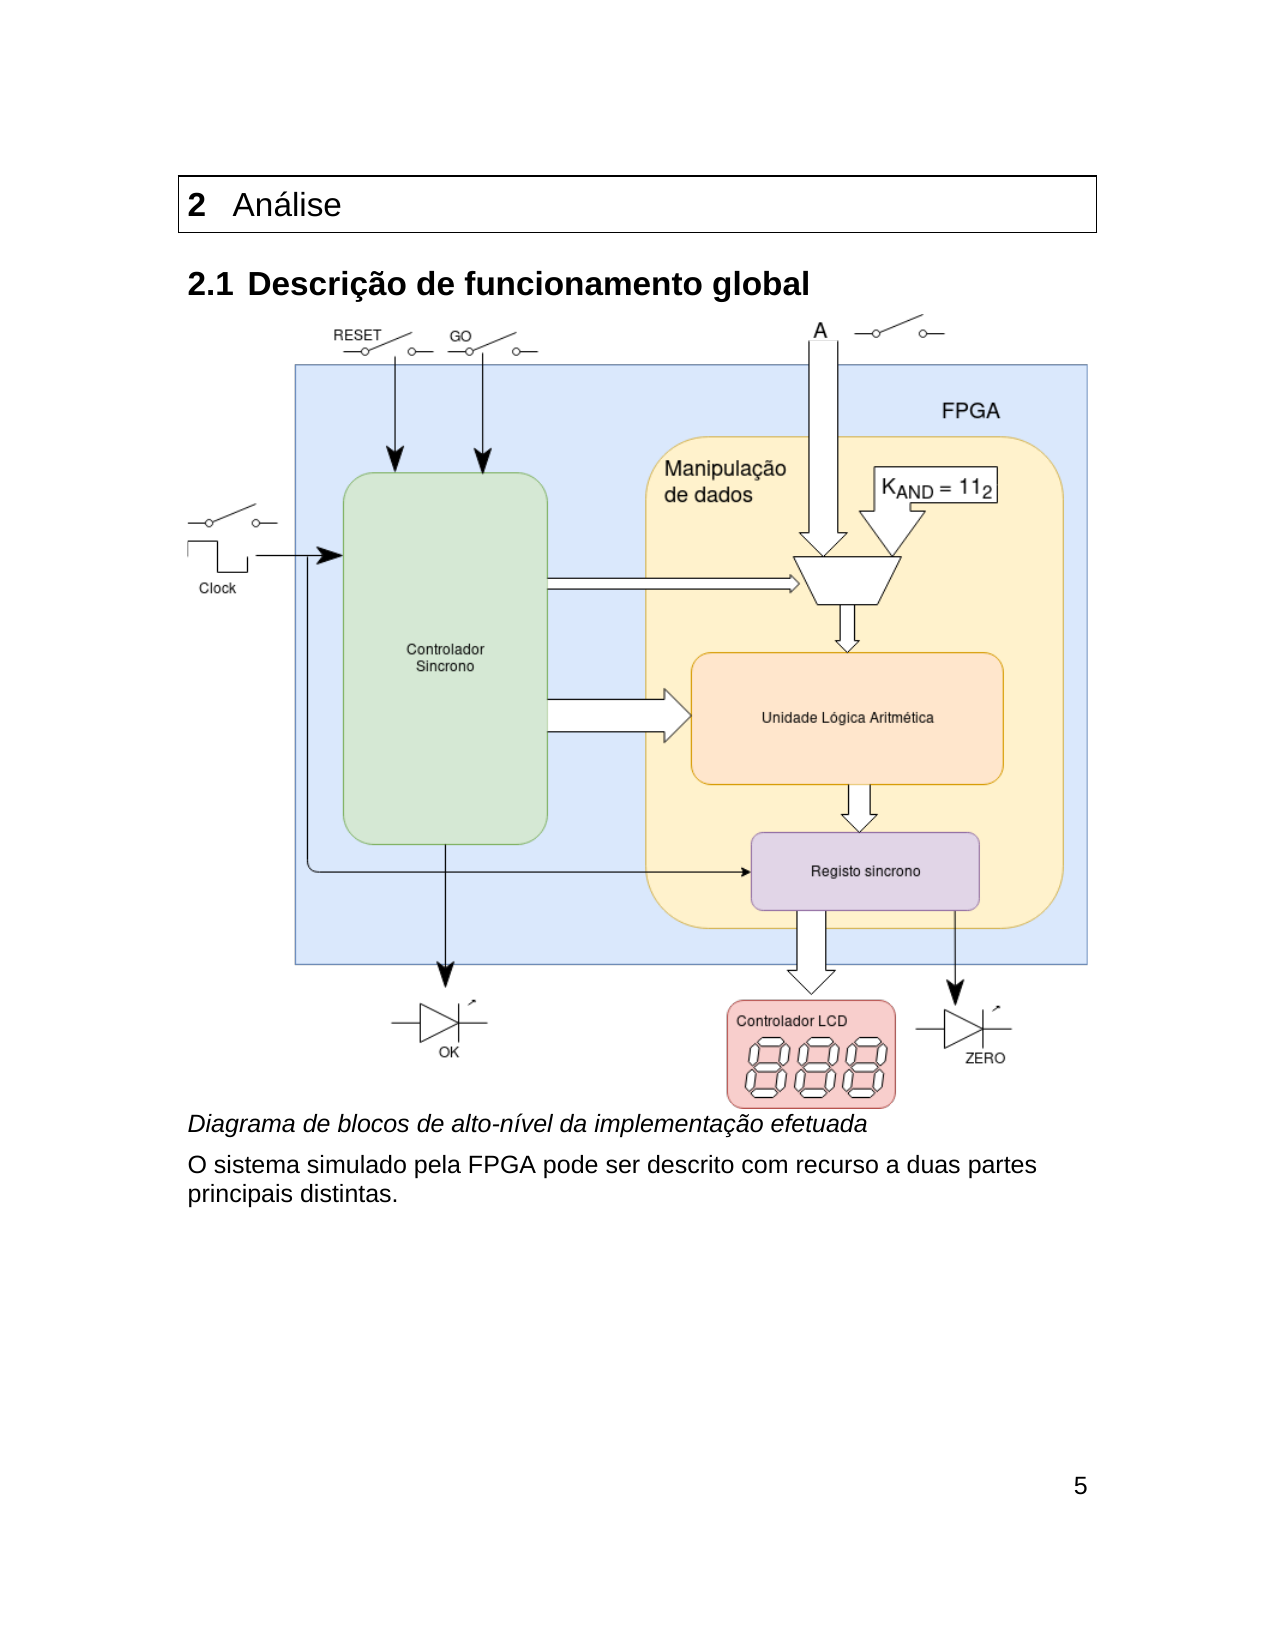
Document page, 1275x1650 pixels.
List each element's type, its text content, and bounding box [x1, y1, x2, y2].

subtitle Análise [179, 177, 1096, 232]
subtitle Descrição de funcionamento global [179, 260, 1096, 307]
picture [187, 314, 1088, 1109]
text O sistema simulado pela FPGA pode ser descrito com recurso a duas partes principais distintas. [187, 1150, 1087, 1208]
text Diagrama de blocos de alto-nível da implementação efetuada [187, 1109, 1087, 1138]
